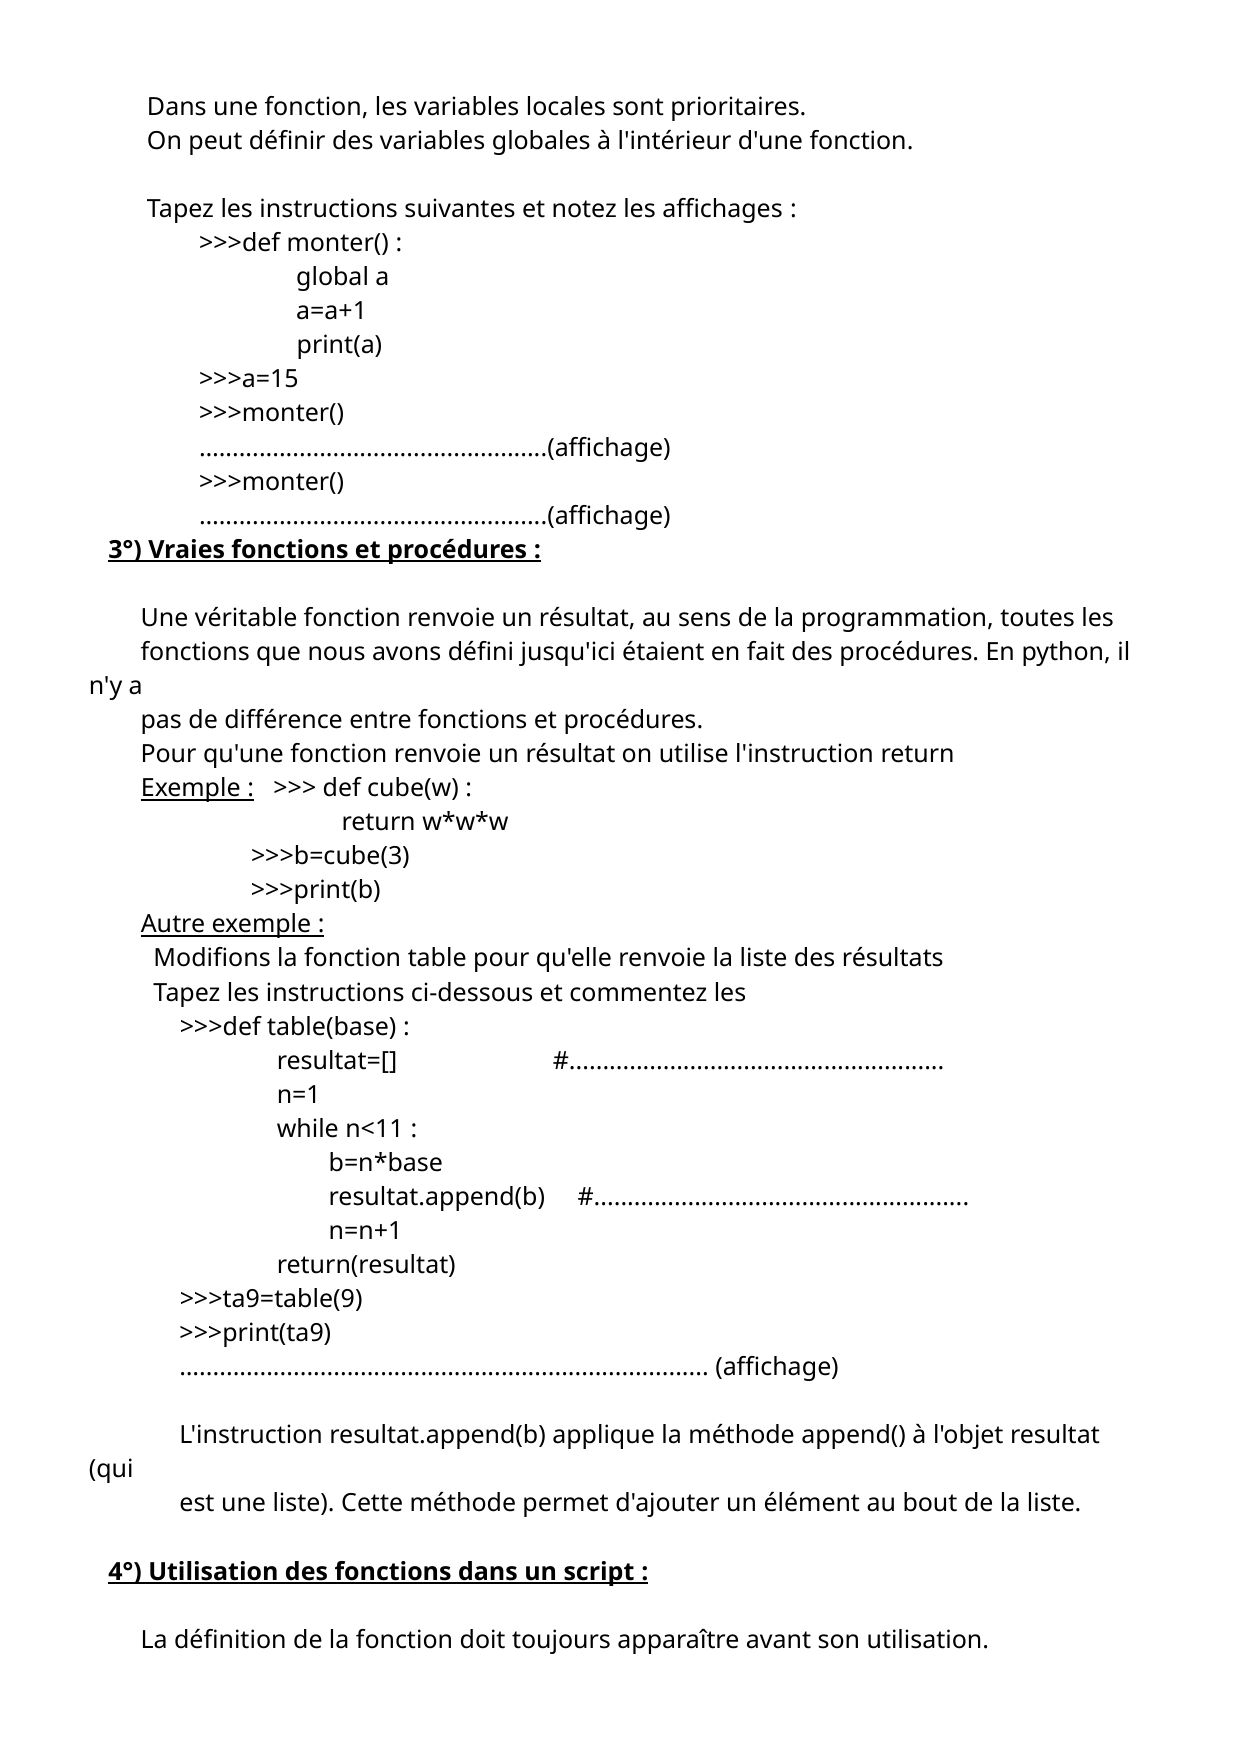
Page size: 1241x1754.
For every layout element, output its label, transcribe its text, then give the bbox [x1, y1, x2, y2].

text fonctions que nous avons défini jusqu'ici étaient en fait des procédures. En python, il n'y a [88, 633, 1152, 702]
text >>>def table(base) : [88, 1008, 1152, 1042]
text return(resultat) [88, 1247, 1152, 1281]
text La définition de la fonction doit toujours apparaître avant son utilisation. [88, 1621, 1152, 1655]
text ….................................................(affichage) [88, 429, 1152, 463]
text L'instruction resultat.append(b) applique la méthode append() à l'objet resultat (qui [88, 1417, 1152, 1485]
text On peut définir des variables globales à l'intérieur d'une fonction. [88, 123, 1152, 157]
text n=1 [88, 1076, 1152, 1110]
text Une véritable fonction renvoie un résultat, au sens de la programmation, toutes les [88, 599, 1152, 633]
text >>>print(ta9) [88, 1315, 1152, 1349]
text >>>print(b) [88, 872, 1152, 906]
text Exemple : >>> def cube(w) : [88, 770, 1152, 804]
text >>>def monter() : [88, 225, 1152, 259]
text Pour qu'une fonction renvoie un résultat on utilise l'instruction return [88, 736, 1152, 770]
text Dans une fonction, les variables locales sont prioritaires. [88, 88, 1152, 123]
text Modifions la fonction table pour qu'elle renvoie la liste des résultats [88, 940, 1152, 974]
text resultat=[] #........................................................ [88, 1042, 1152, 1076]
text print(a) [88, 327, 1152, 361]
text Tapez les instructions suivantes et notez les affichages : [88, 191, 1152, 225]
text global a [88, 259, 1152, 293]
text while n<11 : [88, 1110, 1152, 1144]
text Autre exemple : [88, 906, 1152, 940]
text ….................................................(affichage) [88, 497, 1152, 531]
text resultat.append(b) #........................................................ [88, 1178, 1152, 1213]
text >>>a=15 [88, 361, 1152, 395]
text pas de différence entre fonctions et procédures. [88, 702, 1152, 736]
text >>>monter() [88, 463, 1152, 497]
text n=n+1 [88, 1213, 1152, 1247]
text a=a+1 [88, 293, 1152, 327]
text 3°) Vraies fonctions et procédures : [88, 531, 1152, 565]
text >>>b=cube(3) [88, 838, 1152, 872]
text Tapez les instructions ci-dessous et commentez les [88, 974, 1152, 1008]
text est une liste). Cette méthode permet d'ajouter un élément au bout de la liste. [88, 1485, 1152, 1519]
text 4°) Utilisation des fonctions dans un script : [88, 1553, 1152, 1587]
text b=n*base [88, 1144, 1152, 1178]
text >>>monter() [88, 395, 1152, 429]
text >>>ta9=table(9) [88, 1281, 1152, 1315]
text …............................................................................ (affichage) [88, 1349, 1152, 1383]
text return w*w*w [88, 804, 1152, 838]
